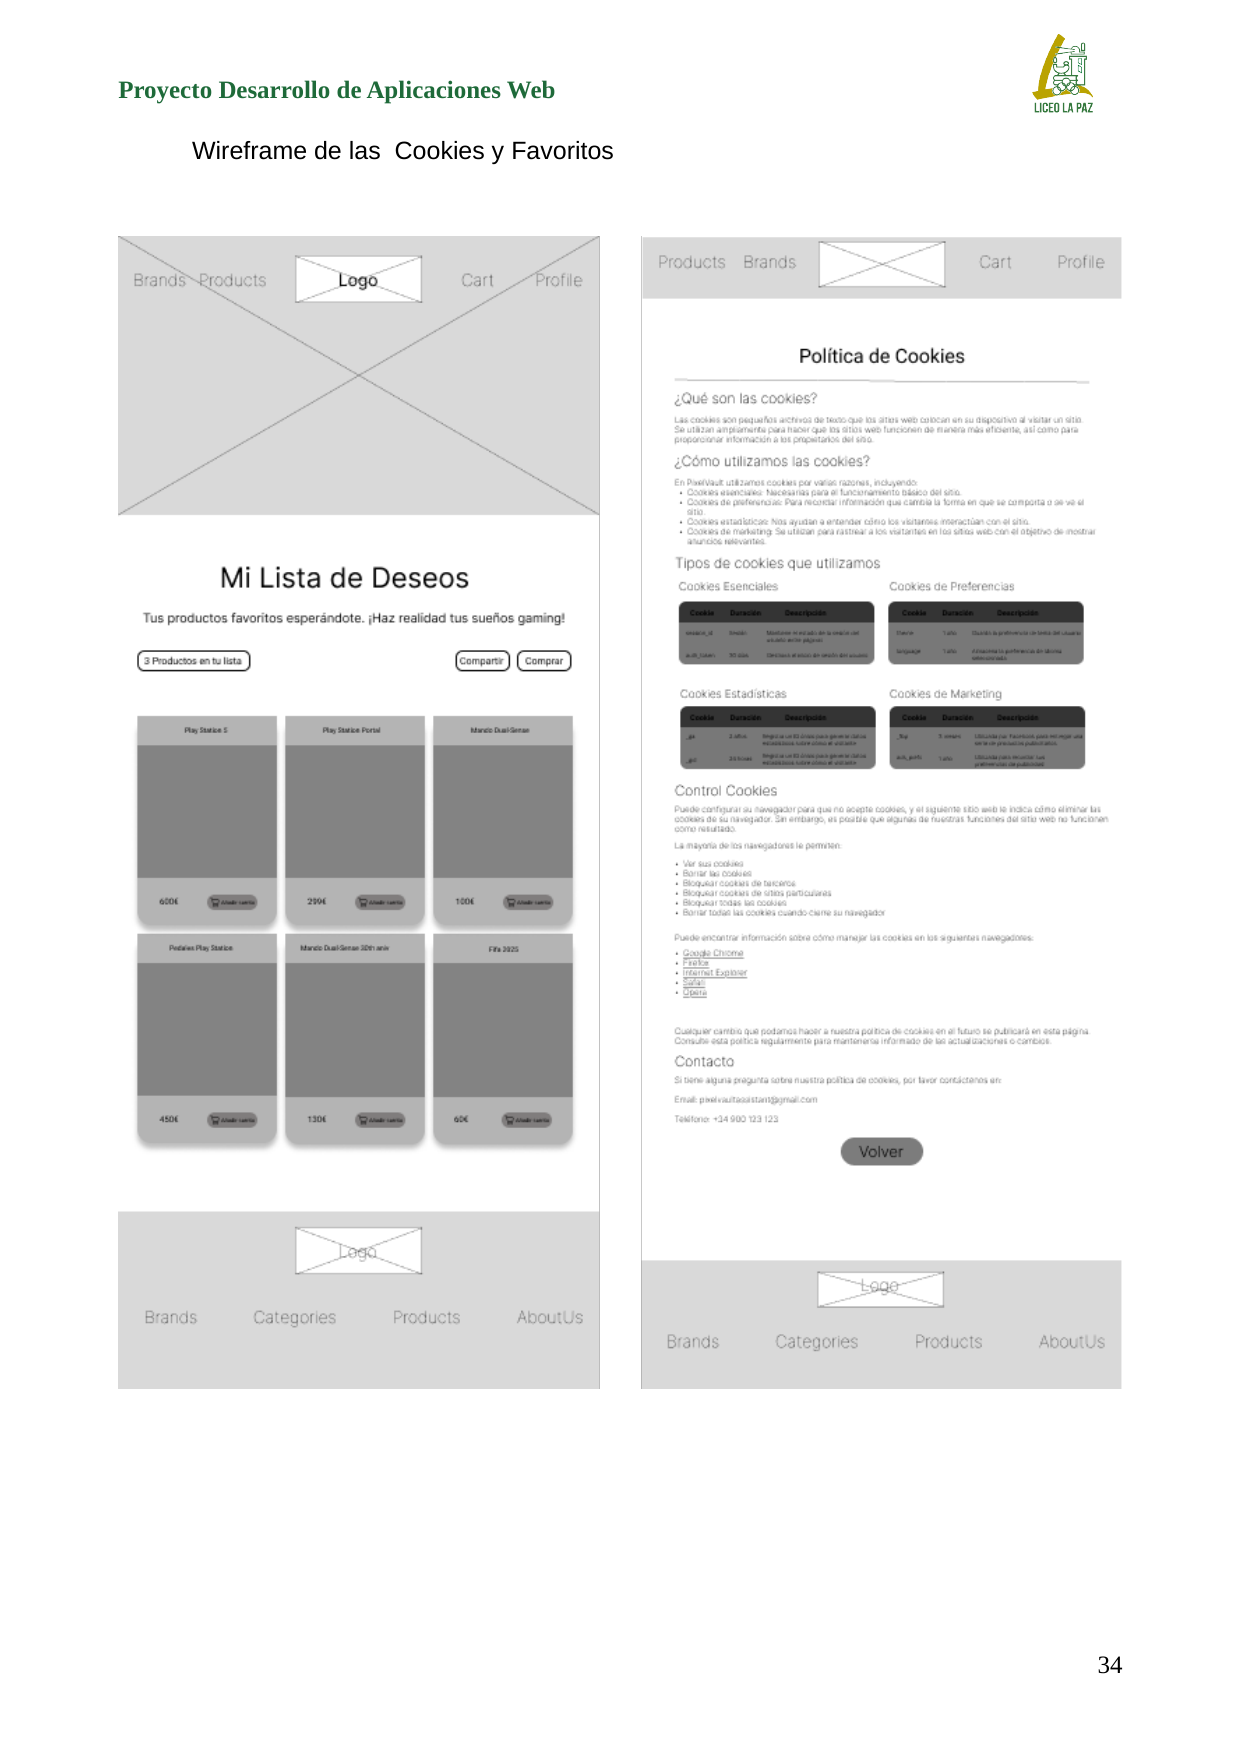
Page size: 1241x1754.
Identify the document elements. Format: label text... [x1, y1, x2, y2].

text Wireframe de las Cookies y Favoritos [118, 136, 1122, 164]
picture [1025, 26, 1100, 121]
picture [118, 236, 1123, 1389]
